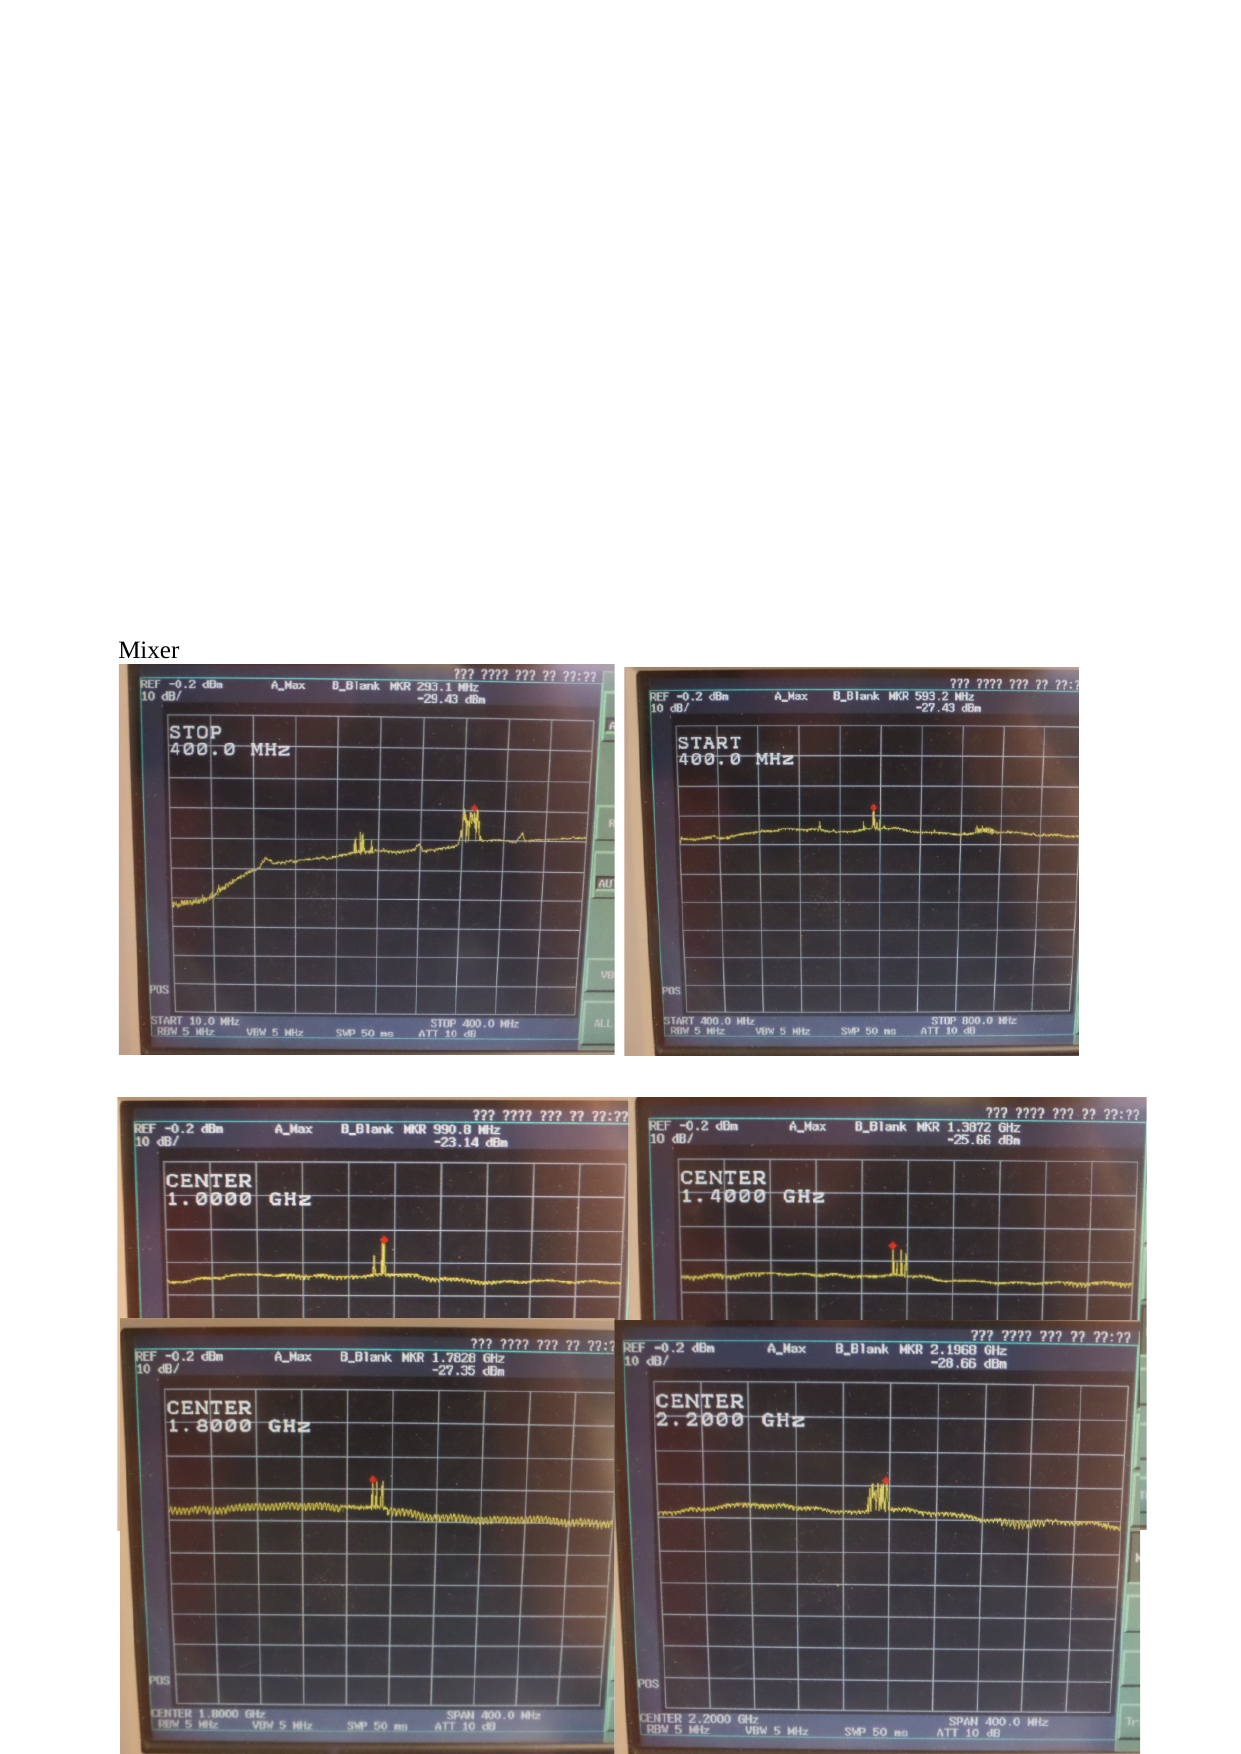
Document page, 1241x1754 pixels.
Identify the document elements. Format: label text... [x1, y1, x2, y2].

text Mixer [118, 636, 1122, 664]
picture [624, 667, 1079, 1056]
picture [118, 664, 615, 1055]
picture [117, 1097, 1147, 1754]
